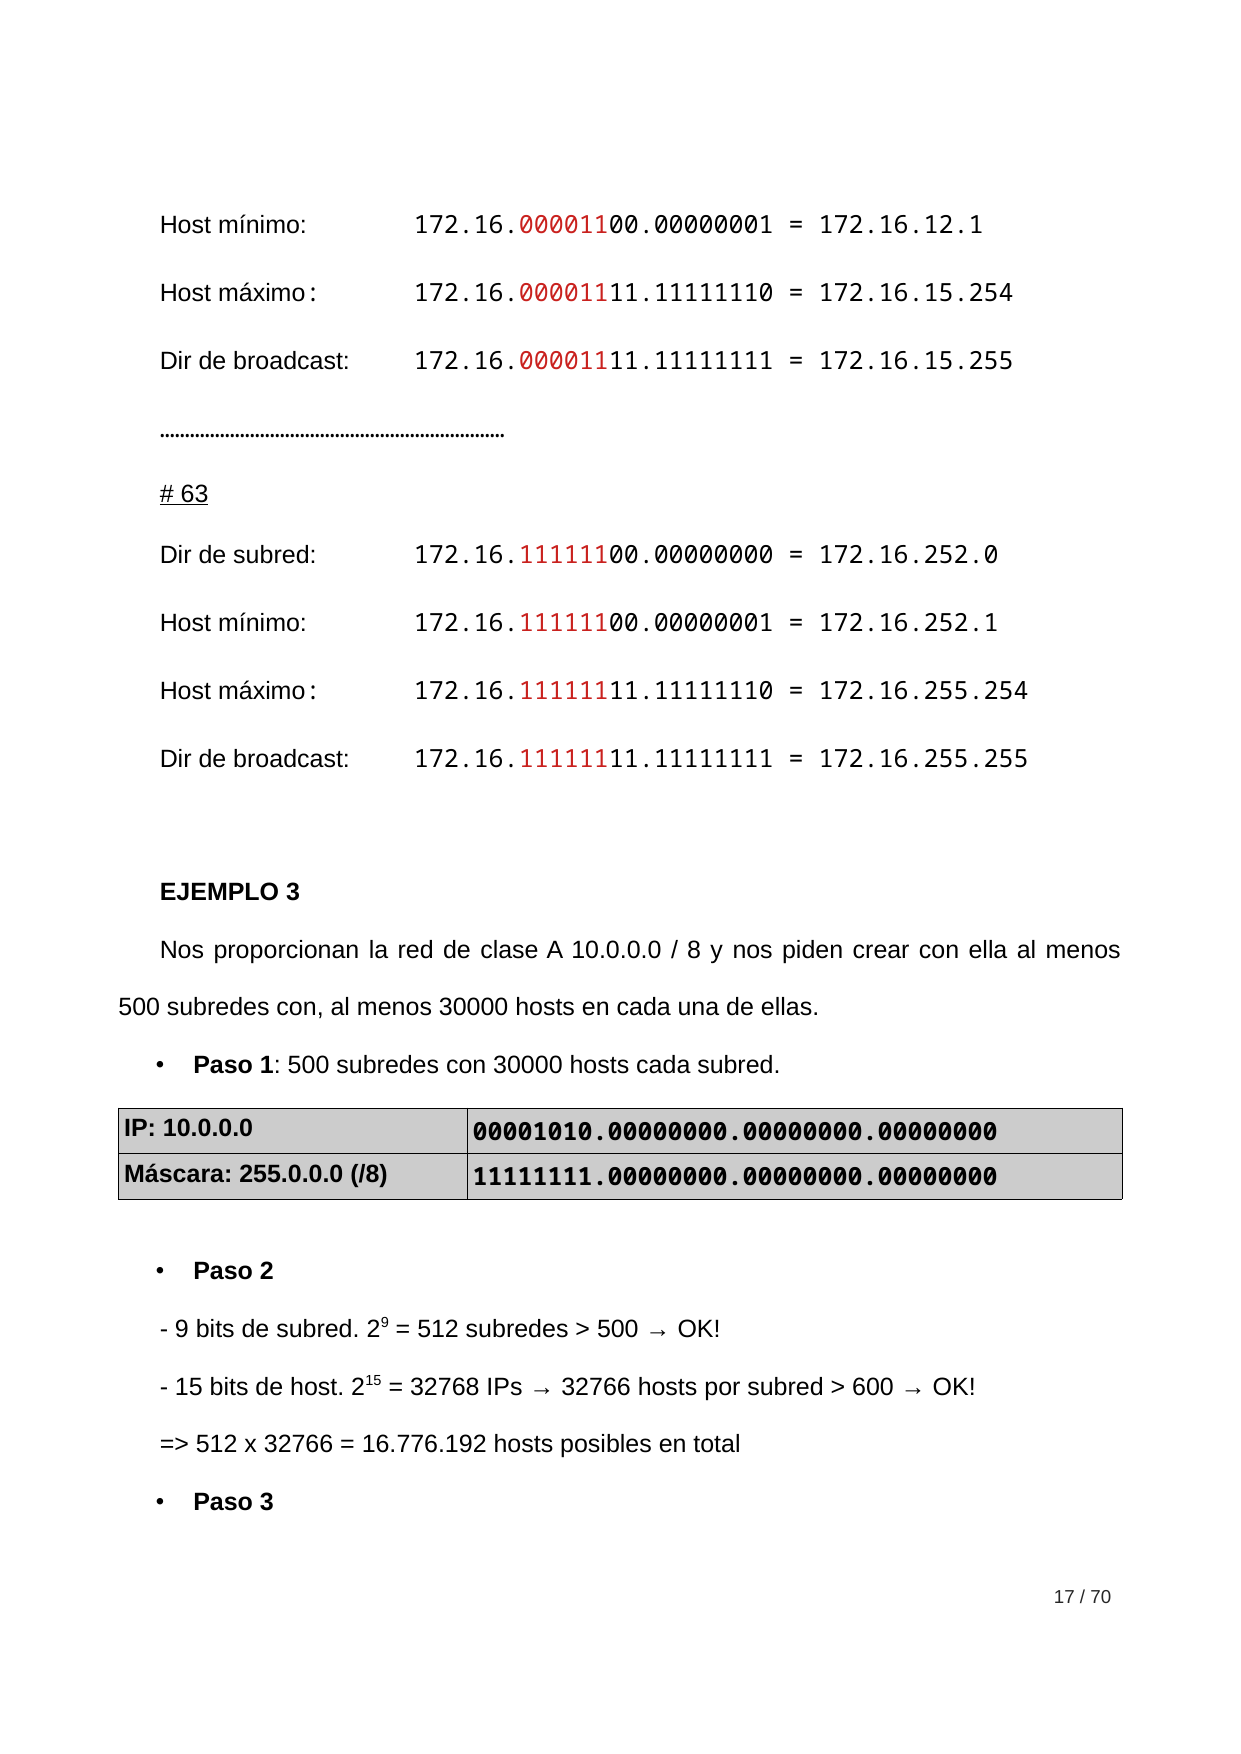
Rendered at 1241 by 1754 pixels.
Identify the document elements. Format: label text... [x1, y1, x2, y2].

text - 9 bits de subred. 29 = 512 subredes > 500 → OK! [118, 1314, 1122, 1343]
table_cell Máscara: 255.0.0.0 (/8) [119, 1154, 467, 1199]
table_header IP: 10.0.0.0 [119, 1109, 467, 1153]
text Host máximo: 172.16.00001111.11111110 = 172.16.15.254 [118, 275, 1122, 309]
text Dir de broadcast: 172.16.11111111.11111111 = 172.16.255.255 [118, 741, 1122, 775]
list Paso 2 [156, 1256, 1122, 1285]
table_header 00001010.00000000.00000000.00000000 [468, 1109, 1122, 1153]
list Paso 3 [156, 1487, 1122, 1515]
list Paso 1: 500 subredes con 30000 hosts cada subred. [156, 1050, 1122, 1079]
text Dir de broadcast: 172.16.00001111.11111111 = 172.16.15.255 [118, 343, 1122, 377]
text => 512 x 32766 = 16.776.192 hosts posibles en total [118, 1429, 1122, 1458]
text EJEMPLO 3 [118, 877, 1122, 906]
text Nos proporcionan la red de clase A 10.0.0.0 / 8 y nos piden crear con ella al menos 500 subredes con, al menos 30000 hosts en cada una de ellas. [118, 935, 1122, 1021]
text Host máximo: 172.16.11111111.11111110 = 172.16.255.254 [118, 673, 1122, 707]
text Host mínimo: 172.16.00001100.00000001 = 172.16.12.1 [118, 207, 1122, 241]
text - 15 bits de host. 215 = 32768 IPs → 32766 hosts por subred > 600 → OK! [118, 1372, 1122, 1400]
text Host mínimo: 172.16.11111100.00000001 = 172.16.252.1 [118, 605, 1122, 639]
text …………………………………………………………… [118, 411, 1122, 445]
text Dir de subred: 172.16.11111100.00000000 = 172.16.252.0 [118, 537, 1122, 571]
table_cell 11111111.00000000.00000000.00000000 [468, 1154, 1122, 1199]
text # 63 [118, 479, 1122, 508]
